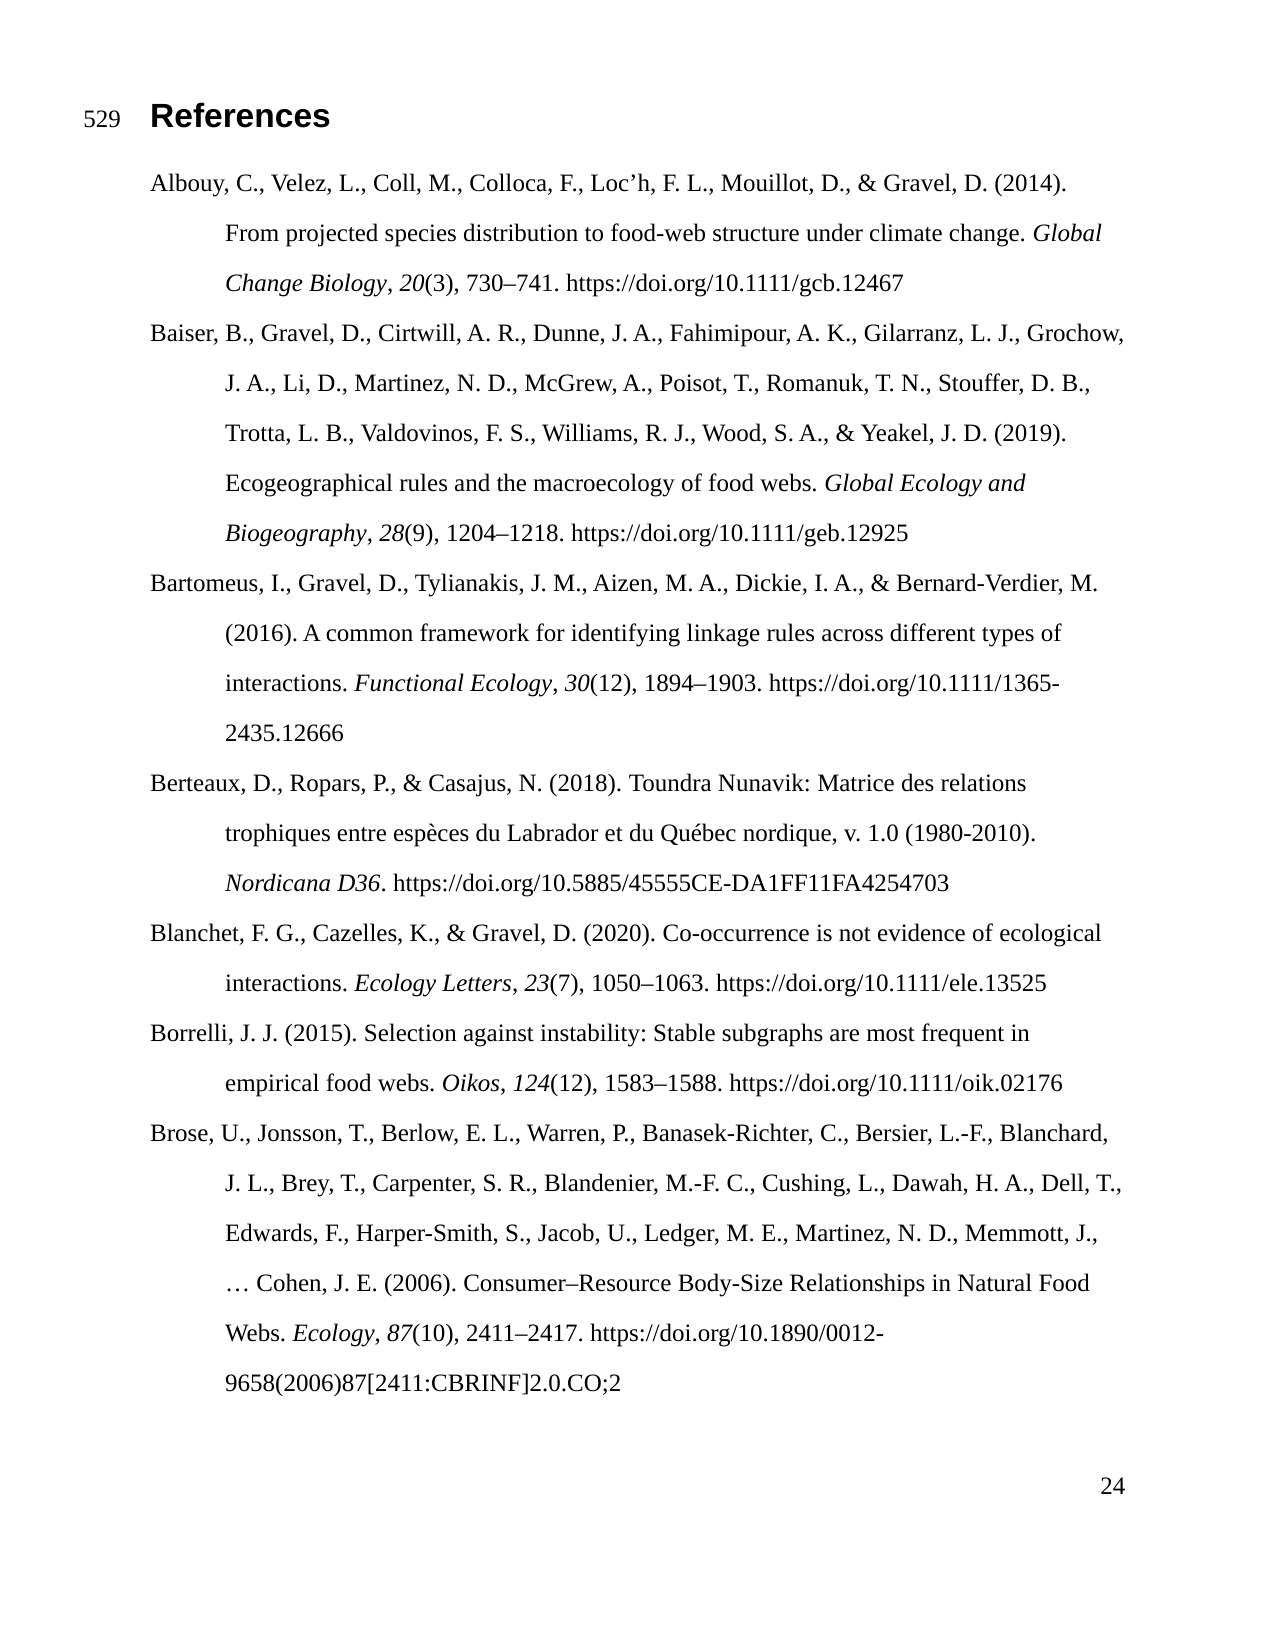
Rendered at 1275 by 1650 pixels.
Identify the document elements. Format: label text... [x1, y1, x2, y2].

text Albouy, C., Velez, L., Coll, M., Colloca, F., Loc’h, F. L., Mouillot, D., & Gravel, D. (2014). From projected species distribution to food-web structure under climate change. Global Change Biology, 20(3), 730–741. https://doi.org/10.1111/gcb.12467 [150, 147, 1125, 297]
text Baiser, B., Gravel, D., Cirtwill, A. R., Dunne, J. A., Fahimipour, A. K., Gilarranz, L. J., Grochow, J. A., Li, D., Martinez, N. D., McGrew, A., Poisot, T., Romanuk, T. N., Stouffer, D. B., Trotta, L. B., Valdovinos, F. S., Williams, R. J., Wood, S. A., & Yeakel, J. D. (2019). Ecogeographical rules and the macroecology of food webs. Global Ecology and Biogeography, 28(9), 1204–1218. https://doi.org/10.1111/geb.12925 [150, 297, 1125, 547]
subtitle References [150, 96, 1125, 134]
text Berteaux, D., Ropars, P., & Casajus, N. (2018). Toundra Nunavik: Matrice des relations trophiques entre espèces du Labrador et du Québec nordique, v. 1.0 (1980-2010). Nordicana D36. https://doi.org/10.5885/45555CE-DA1FF11FA4254703 [150, 747, 1125, 897]
text Blanchet, F. G., Cazelles, K., & Gravel, D. (2020). Co-occurrence is not evidence of ecological interactions. Ecology Letters, 23(7), 1050–1063. https://doi.org/10.1111/ele.13525 [150, 897, 1125, 997]
text Brose, U., Jonsson, T., Berlow, E. L., Warren, P., Banasek-Richter, C., Bersier, L.-F., Blanchard, J. L., Brey, T., Carpenter, S. R., Blandenier, M.-F. C., Cushing, L., Dawah, H. A., Dell, T., Edwards, F., Harper-Smith, S., Jacob, U., Ledger, M. E., Martinez, N. D., Memmott, J., … Cohen, J. E. (2006). Consumer–Resource Body-Size Relationships in Natural Food Webs. Ecology, 87(10), 2411–2417. https://doi.org/10.1890/0012-9658(2006)87[2411:CBRINF]2.0.CO;2 [150, 1097, 1125, 1397]
text Borrelli, J. J. (2015). Selection against instability: Stable subgraphs are most frequent in empirical food webs. Oikos, 124(12), 1583–1588. https://doi.org/10.1111/oik.02176 [150, 997, 1125, 1097]
text Bartomeus, I., Gravel, D., Tylianakis, J. M., Aizen, M. A., Dickie, I. A., & Bernard‐Verdier, M. (2016). A common framework for identifying linkage rules across different types of interactions. Functional Ecology, 30(12), 1894–1903. https://doi.org/10.1111/1365-2435.12666 [150, 547, 1125, 747]
